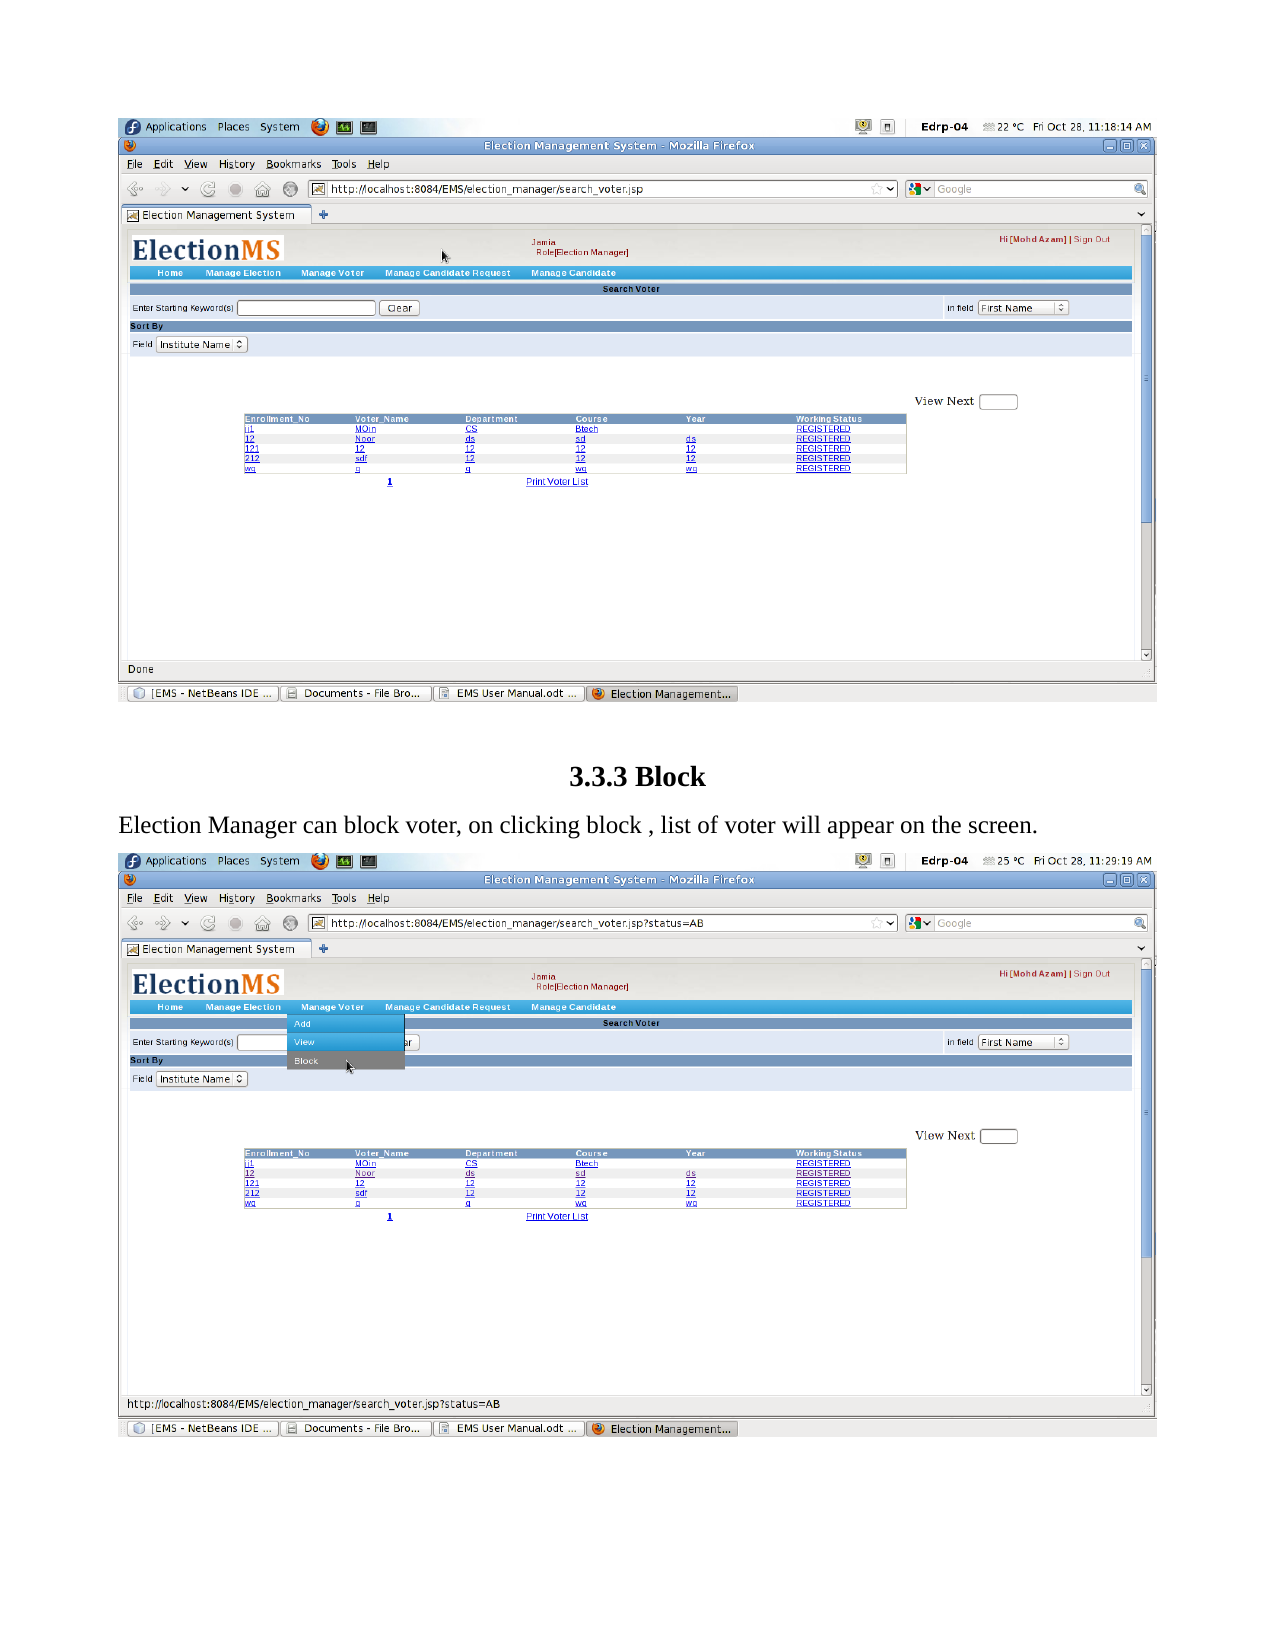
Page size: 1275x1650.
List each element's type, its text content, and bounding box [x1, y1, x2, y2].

text 3.3.3 Block [118, 759, 1157, 793]
picture [118, 853, 1157, 1437]
text Election Manager can block voter, on clicking block , list of voter will appear on the screen. [118, 810, 1157, 839]
picture [118, 118, 1157, 702]
